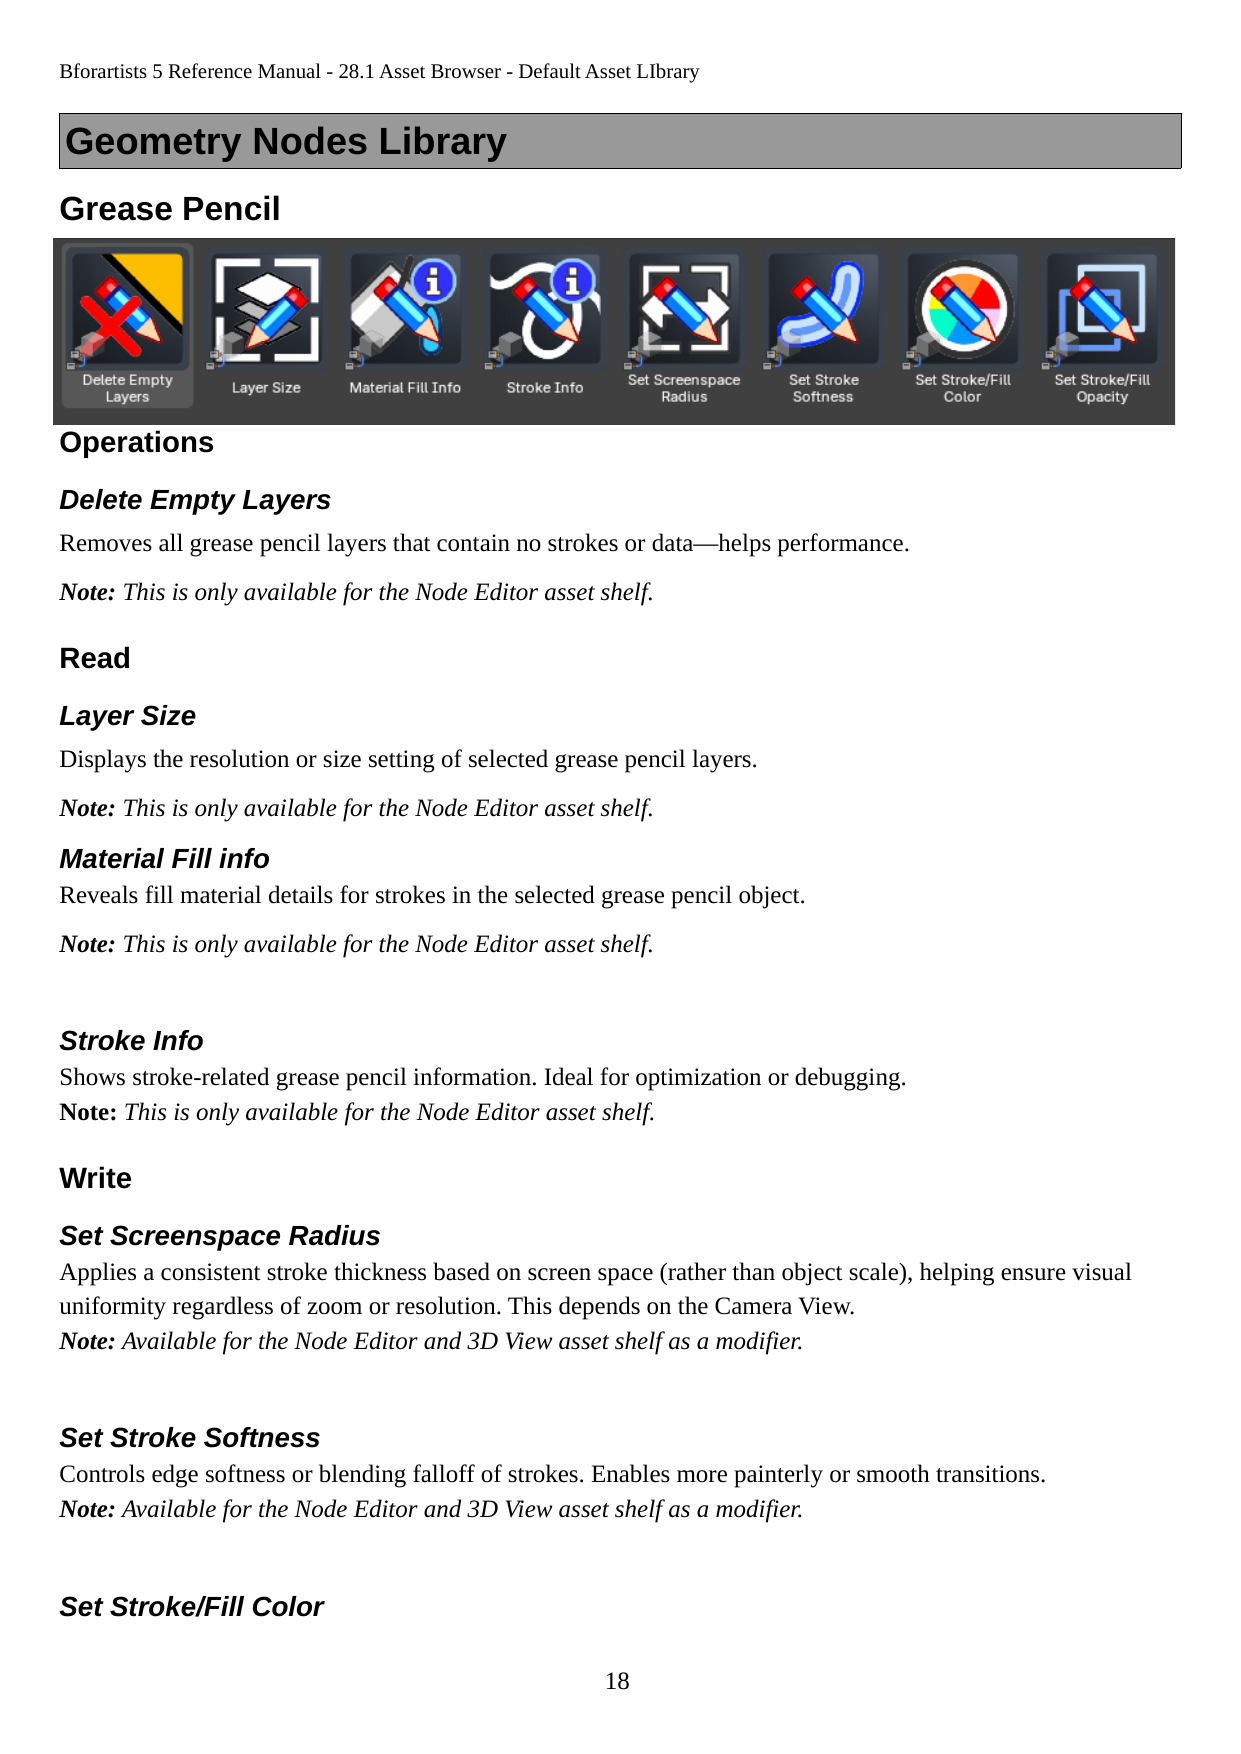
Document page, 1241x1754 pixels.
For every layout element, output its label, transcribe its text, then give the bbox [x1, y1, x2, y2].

subtitle Delete Empty Layers [59, 484, 1181, 516]
subtitle Operations [59, 254, 1181, 459]
text Shows stroke-related grease pencil information. Ideal for optimization or debugging. [59, 1012, 1181, 1091]
subtitle Layer Size [59, 699, 1181, 731]
table_header Geometry Nodes Library [60, 114, 1181, 168]
subtitle Write [59, 1161, 1181, 1194]
subtitle Set Stroke Softness [59, 1422, 323, 1454]
text Applies a consistent stroke thickness based on screen space (rather than object scale), helping ensure visual uniformity regardless of zoom or resolution. This depends on the Camera View. [59, 1207, 1181, 1320]
subtitle Material Fill info [59, 842, 273, 874]
subtitle Grease Pencil [59, 189, 1181, 227]
text Reveals fill material details for strokes in the selected grease pencil object. [59, 842, 1181, 908]
text Removes all grease pencil layers that contain no strokes or data—helps performance. [59, 528, 1181, 557]
text Note: Available for the Node Editor and 3D View asset shelf as a modifier. [59, 1326, 1181, 1354]
text Note: This is only available for the Node Editor asset shelf. [59, 1097, 1181, 1126]
subtitle Read [59, 641, 1181, 674]
text Note: Available for the Node Editor and 3D View asset shelf as a modifier. [59, 1494, 1181, 1523]
text Note: This is only available for the Node Editor asset shelf. [59, 793, 1181, 822]
subtitle Set Screenspace Radius [59, 1219, 384, 1251]
text Displays the resolution or size setting of selected grease pencil layers. [59, 744, 1181, 773]
subtitle Set Stroke/Fill Color [59, 1590, 327, 1622]
text Controls edge softness or blending falloff of strokes. Enables more painterly or smooth transitions. [59, 1409, 1181, 1488]
text [59, 1577, 1181, 1622]
text Note: This is only available for the Node Editor asset shelf. [59, 577, 1181, 606]
picture [53, 238, 1175, 425]
text Note: This is only available for the Node Editor asset shelf. [59, 929, 1181, 957]
subtitle Stroke Info [59, 1025, 206, 1057]
